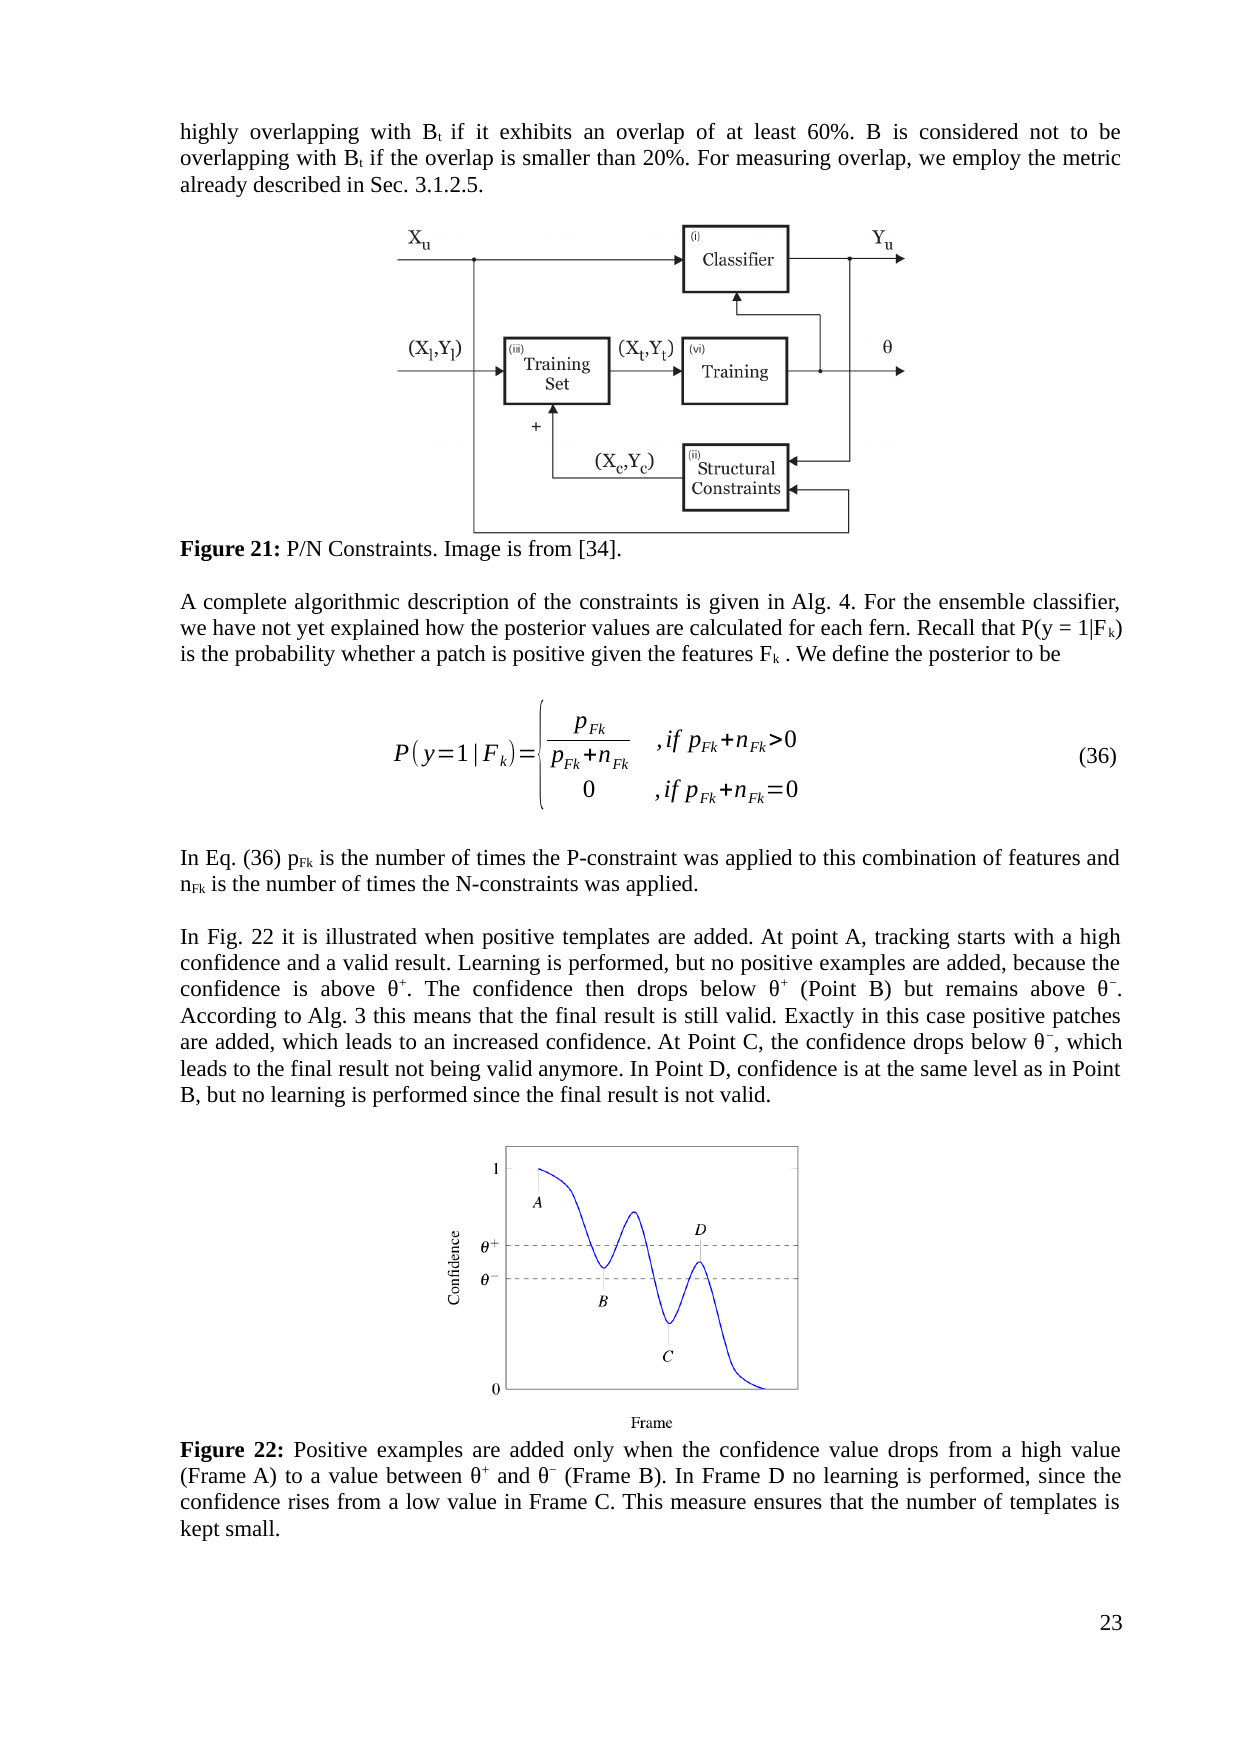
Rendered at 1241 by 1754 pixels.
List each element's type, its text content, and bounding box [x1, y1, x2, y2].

table_header [180, 224, 396, 535]
text In Eq. (36) pFk is the number of times the P-constraint was applied to this combination of features and nFk is the number of times the N-constraints was applied. [180, 844, 1122, 896]
text highly overlapping with Bt if it exhibits an overlap of at least 60%. B is considered not to be overlapping with Bt if the overlap is smaller than 20%. For measuring overlap, we employ the metric already described in Sec. 3.1.2.5. [180, 118, 1122, 197]
table_header [906, 224, 1122, 535]
text In Fig. 22 it is illustrated when positive templates are added. At point A, tracking starts with a high confidence and a valid result. Learning is performed, but no positive examples are added, because the confidence is above θ+. The confidence then drops below θ+ (Point B) but remains above θ−. According to Alg. 3 this means that the final result is still valid. Exactly in this case positive patches are added, which leads to an increased confidence. At Point C, the confidence drops below θ−, which leads to the final result not being valid anymore. In Point D, confidence is at the same level as in Point B, but no learning is performed since the final result is not valid. [180, 923, 1122, 1107]
picture [443, 1133, 859, 1436]
table_header [859, 1134, 1122, 1436]
table_cell Figure 22: Positive examples are added only when the confidence value drops from a high value (Frame A) to a value between θ+ and θ− (Frame B). In Frame D no learning is performed, since the confidence rises from a low value in Frame C. This measure ensures that the number of templates is kept small. [180, 1436, 1122, 1541]
table_header [180, 1134, 443, 1436]
picture [396, 223, 906, 535]
text A complete algorithmic description of the constraints is given in Alg. 4. For the ensemble classifier, we have not yet explained how the posterior values are calculated for each fern. Recall that P(y = 1|Fk) is the probability whether a patch is positive given the features Fk . We define the posterior to be [180, 588, 1122, 667]
table_header (36) [1018, 693, 1122, 817]
table_cell Figure 21: P/N Constraints. Image is from [34]. [180, 535, 1122, 561]
table_header [180, 693, 1018, 817]
